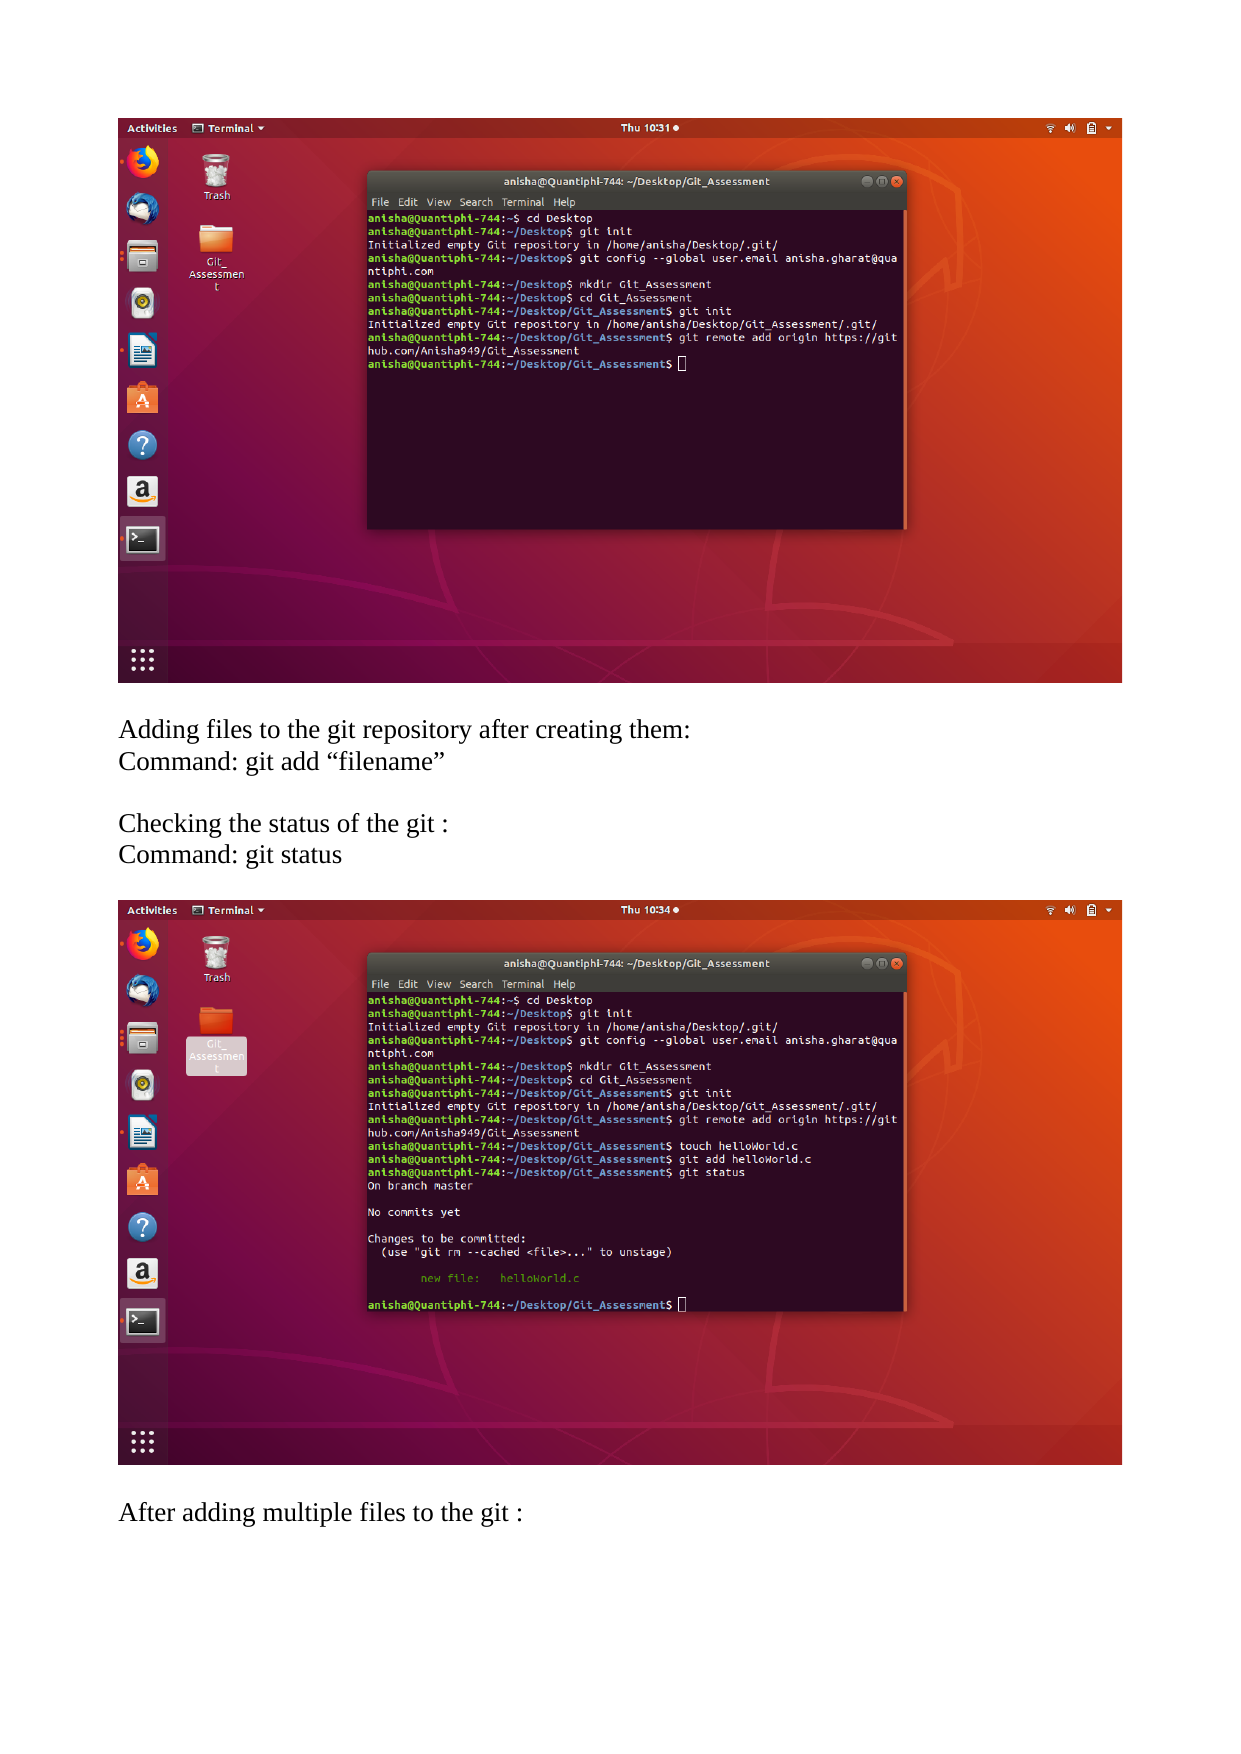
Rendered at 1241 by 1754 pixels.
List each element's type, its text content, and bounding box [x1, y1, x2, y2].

picture [118, 118, 1123, 683]
text Adding files to the git repository after creating them: [118, 714, 1122, 745]
text Command: git add “filename” [118, 745, 1122, 776]
text Command: git status [118, 838, 1122, 869]
text After adding multiple files to the git : [118, 1496, 1122, 1527]
picture [118, 900, 1123, 1465]
text Checking the status of the git : [118, 807, 1122, 838]
